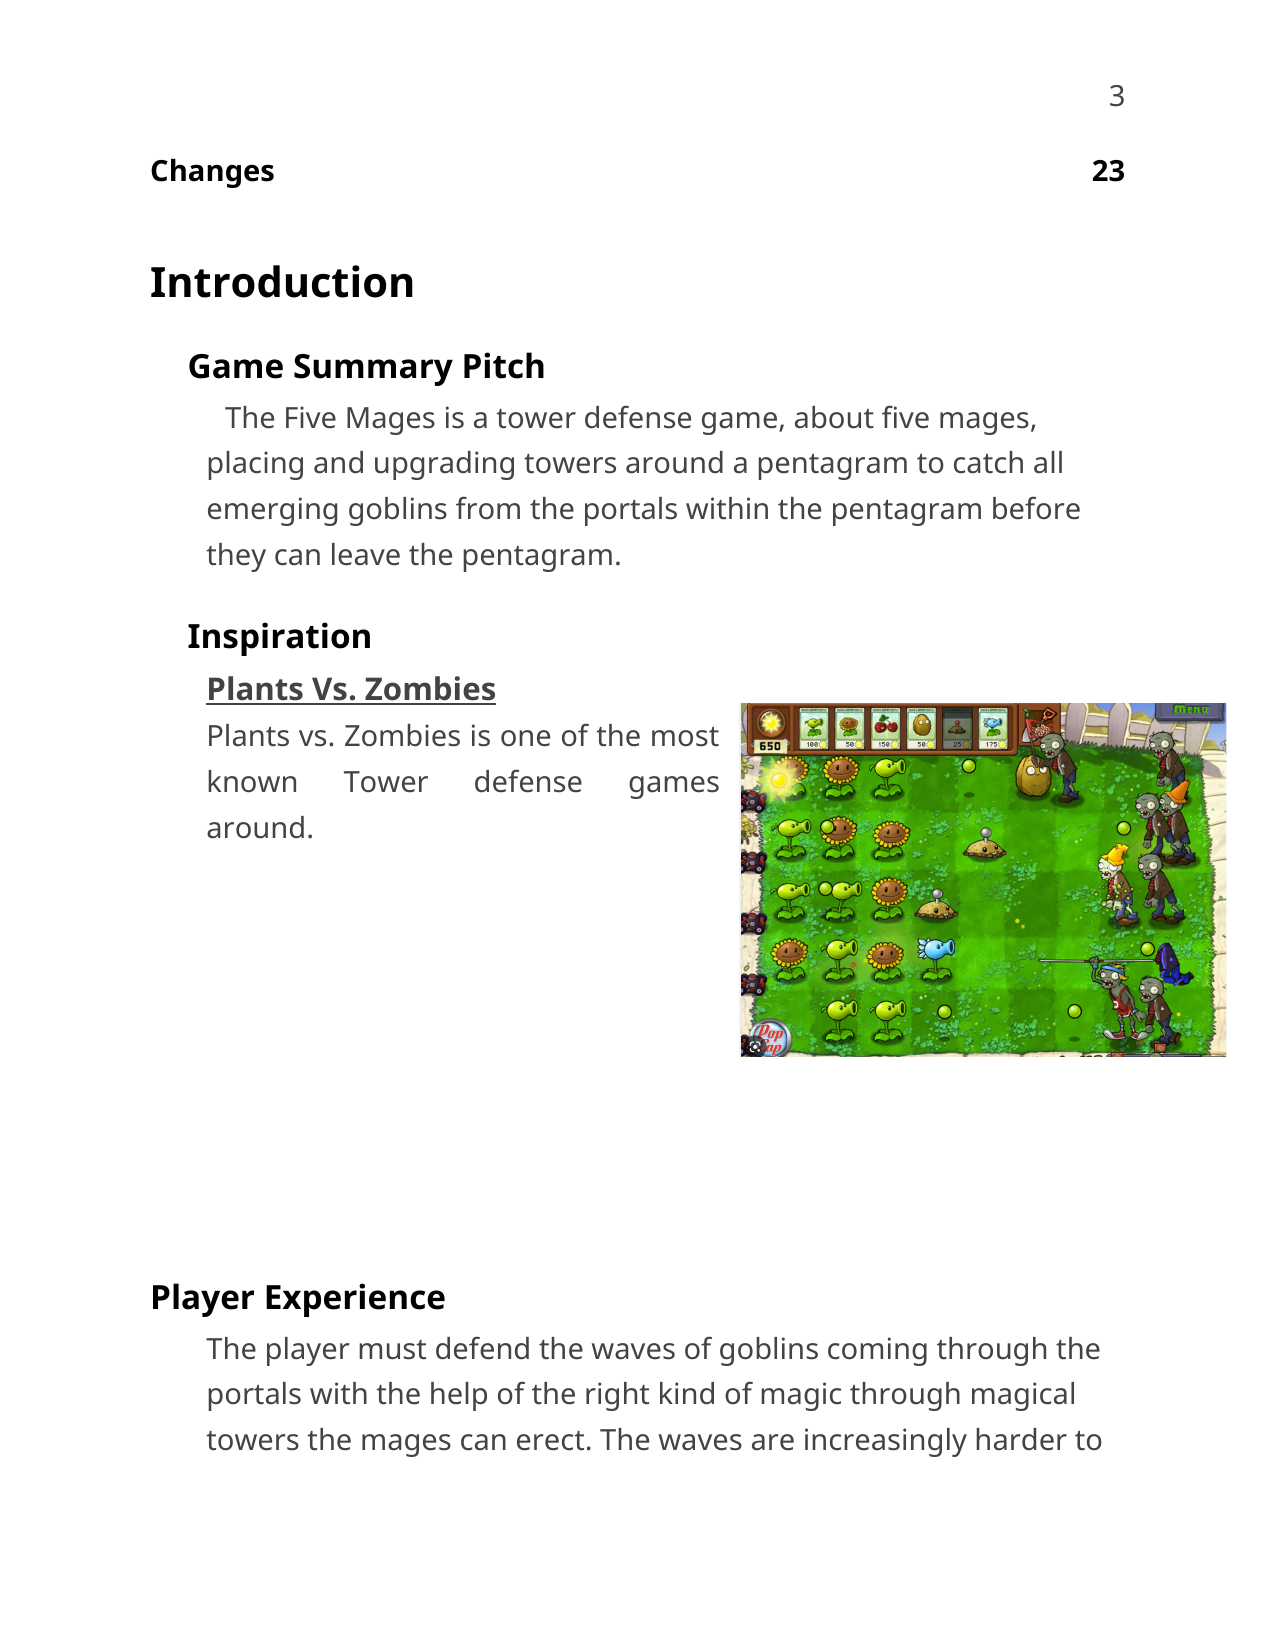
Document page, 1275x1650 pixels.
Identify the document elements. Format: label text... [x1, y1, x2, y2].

text Plants Vs. Zombies [206, 667, 1125, 709]
subtitle Inspiration [187, 613, 1125, 658]
picture [739, 703, 1227, 1057]
text The player must defend the waves of goblins coming through the portals with the help of the right kind of magic through magical towers the mages can erect. The waves are increasingly harder to [206, 1328, 1125, 1459]
subtitle Player Experience [150, 1274, 1125, 1319]
text Changes 23 [150, 150, 1125, 190]
subtitle Introduction [150, 253, 1125, 310]
subtitle Game Summary Pitch [187, 343, 1125, 389]
text Plants vs. Zombies is one of the most known Tower defense games around. [206, 716, 739, 847]
text The Five Mages is a tower defense game, about five mages, placing and upgrading towers around a pentagram to catch all emerging goblins from the portals within the pentagram before they can leave the pentagram. [206, 397, 1125, 574]
